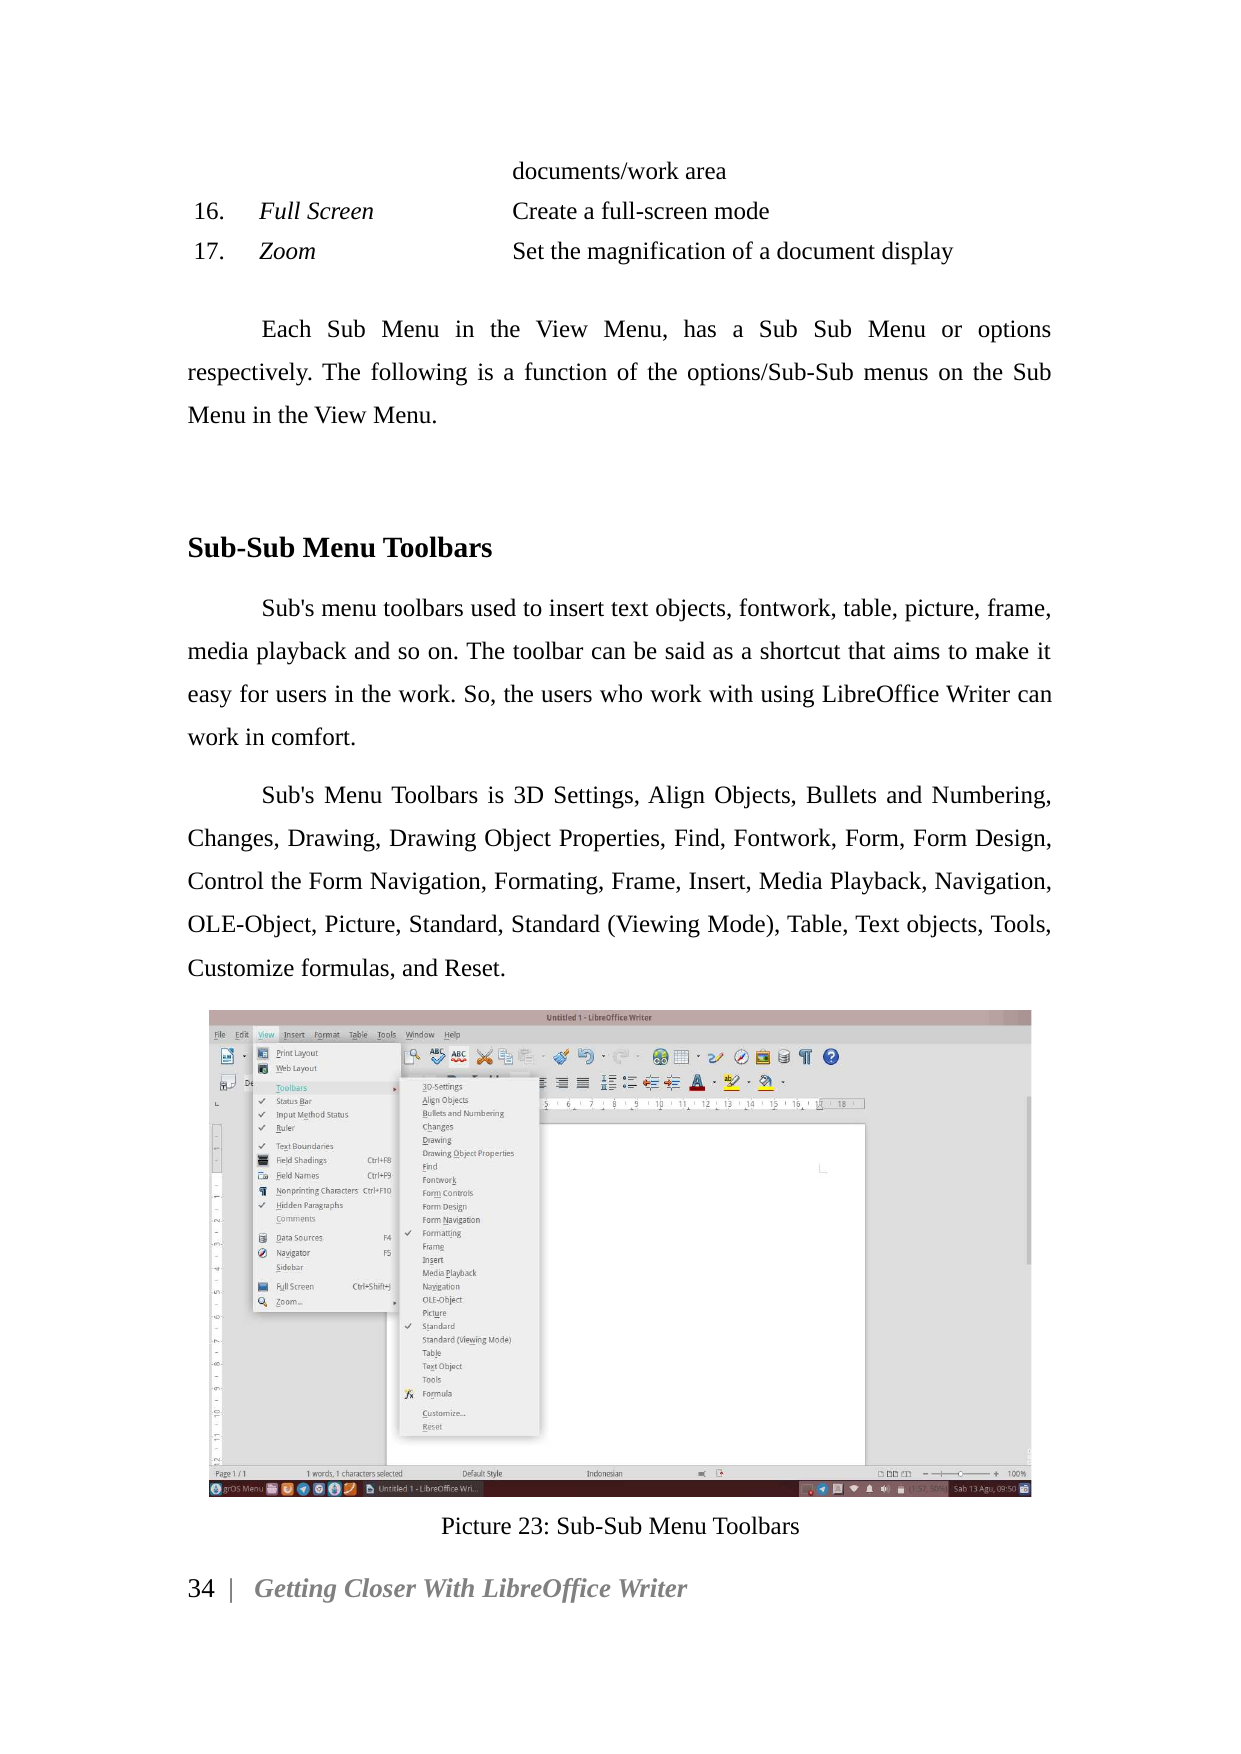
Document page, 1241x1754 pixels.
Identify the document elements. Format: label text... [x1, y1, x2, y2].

table_cell Set the magnification of a document display [506, 230, 1050, 271]
table_cell 17. [188, 230, 253, 271]
text Picture 23: Sub-Sub Menu Toolbars [187, 1010, 1053, 1540]
table_cell [188, 150, 253, 190]
text Sub's menu toolbars used to insert text objects, fontwork, table, picture, frame, media playback and so on. The toolbar can be said as a shortcut that aims to make it easy for users in the work. So, the users who work with using LibreOffice Writer can work in comfort. [187, 593, 1053, 751]
text Sub's Menu Toolbars is 3D Settings, Align Objects, Bullets and Numbering, Changes, Drawing, Drawing Object Properties, Find, Fontwork, Form, Form Design, Control the Form Navigation, Formating, Frame, Insert, Media Playback, Navigation, OLE-Object, Picture, Standard, Standard (Viewing Mode), Table, Text objects, Tools, Customize formulas, and Reset. [187, 780, 1053, 981]
table_cell Full Screen [253, 190, 506, 230]
text Each Sub Menu in the View Menu, has a Sub Sub Menu or options respectively. The following is a function of the options/Sub-Sub menus on the Sub Menu in the View Menu. [187, 314, 1053, 429]
table_cell Create a full-screen mode [506, 190, 1050, 230]
table_cell Zoom [253, 230, 506, 271]
table_cell 16. [188, 190, 253, 230]
subtitle Sub-Sub Menu Toolbars [187, 530, 1053, 564]
picture [209, 1010, 1032, 1497]
table_cell documents/work area [506, 150, 1050, 190]
table_cell [253, 150, 506, 190]
